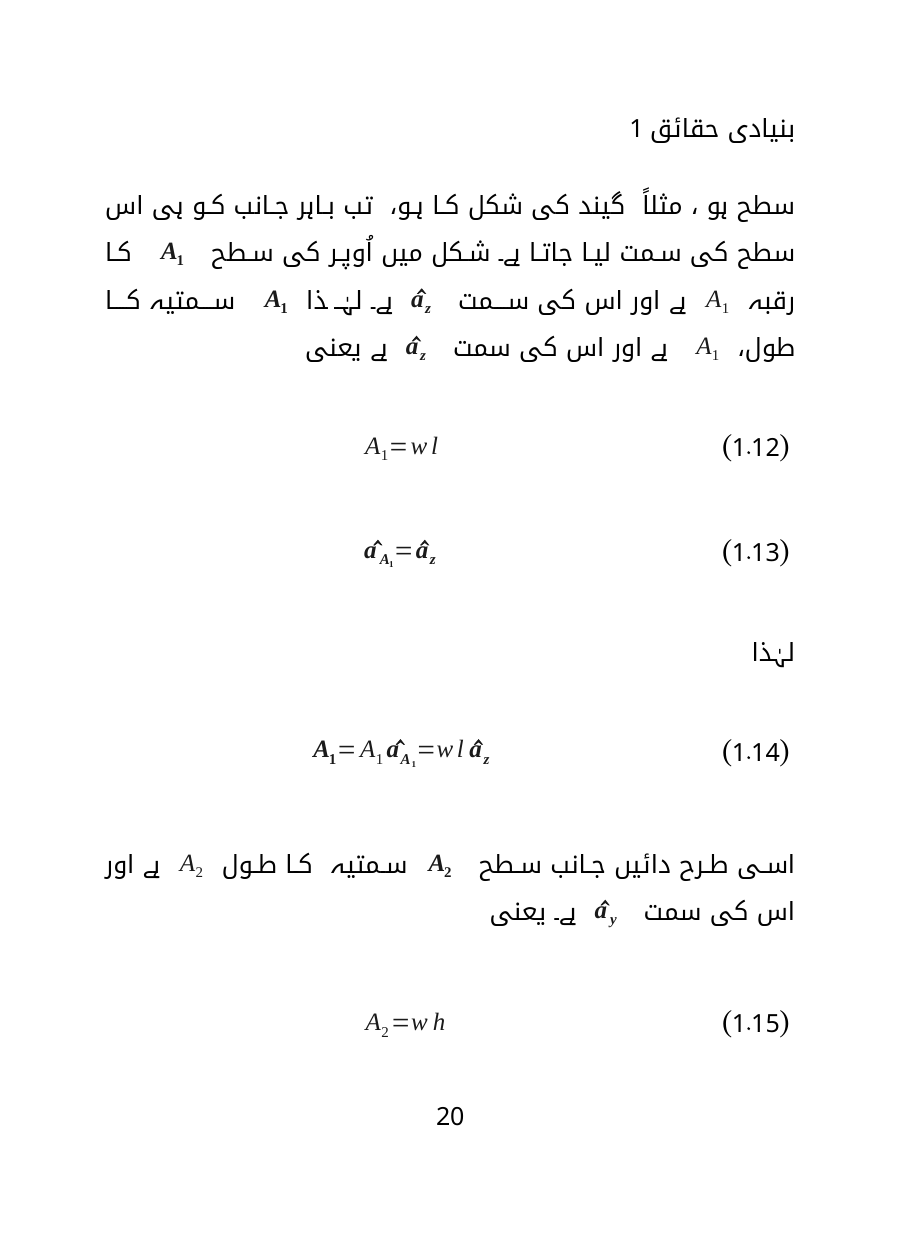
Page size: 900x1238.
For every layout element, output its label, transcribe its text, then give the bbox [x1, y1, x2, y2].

text لہٰذا [105, 629, 795, 677]
table_header (1.12) [688, 419, 795, 490]
text اسی طرح دائیں جانب سطح سمتیہ کا طولہے اور اس کی سمت ہے۔ یعنی [105, 841, 795, 936]
table_header [105, 723, 686, 795]
table_header (1.13) [686, 524, 795, 595]
table_header [105, 524, 686, 595]
table_header [105, 995, 696, 1066]
table_header (1.15) [696, 995, 795, 1066]
table_header (1.14) [686, 723, 795, 795]
text شکل 1.7 کو مدِ نظر رکھیں۔ کسی سطح سے اگر اس کے عمود کی جانب ایک فرضی لکیر کھینچی جائے تو اس لکیر پر اکائی سمتیہ اس سطح کی سمت کو ظاہر کرتی ہے۔ چونکہ کسی بھی سطح، مثلاً اس کتاب کا ایک صفہ، کے دو اطراف ہوتے ہیں لہٰذا اس کے دو، آپس میں اُلٹ، سمتیں بیان کی جا سکتی ہیں۔عموما مسئلہ کو مدِ نظر رکھتے ہوئے ان میں سے ایک سمت کو اس سطح کی سمت لیا جاتا ہے۔ البتہ اگر یہ سطح بند سطح ہو ، مثلاً گیند کی شکل کا ہو، تب باہر جانب کو ہی اس سطح کی سمت لیا جاتا ہے۔ شکل میں اُوپر کی سطح کا رقبہہے اور اس کی سمت ہے۔ لہٰذا سمتیہ کا طول، ہے اور اس کی سمت ہے یعنی [105, 182, 795, 372]
table_header [105, 419, 688, 490]
